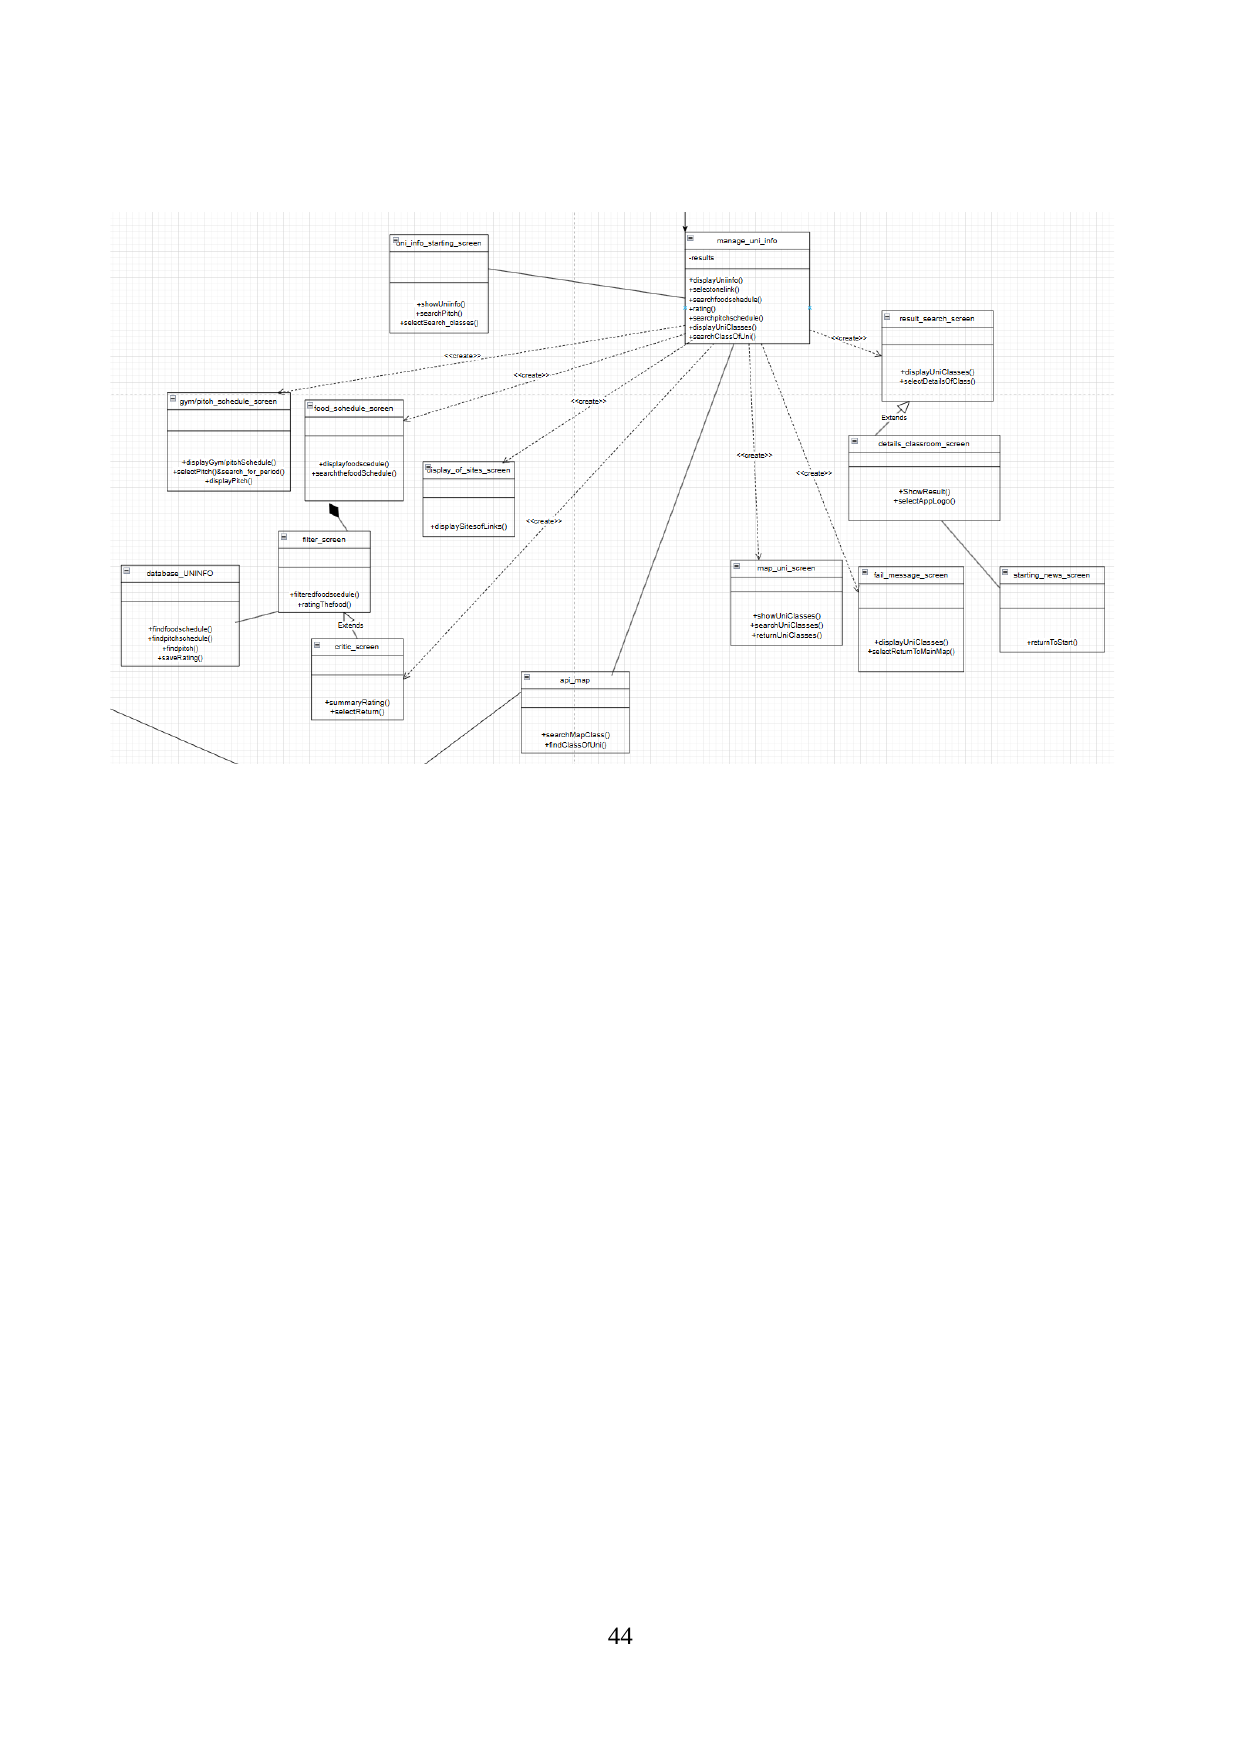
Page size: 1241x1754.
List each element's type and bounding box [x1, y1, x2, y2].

picture [110, 212, 1115, 764]
